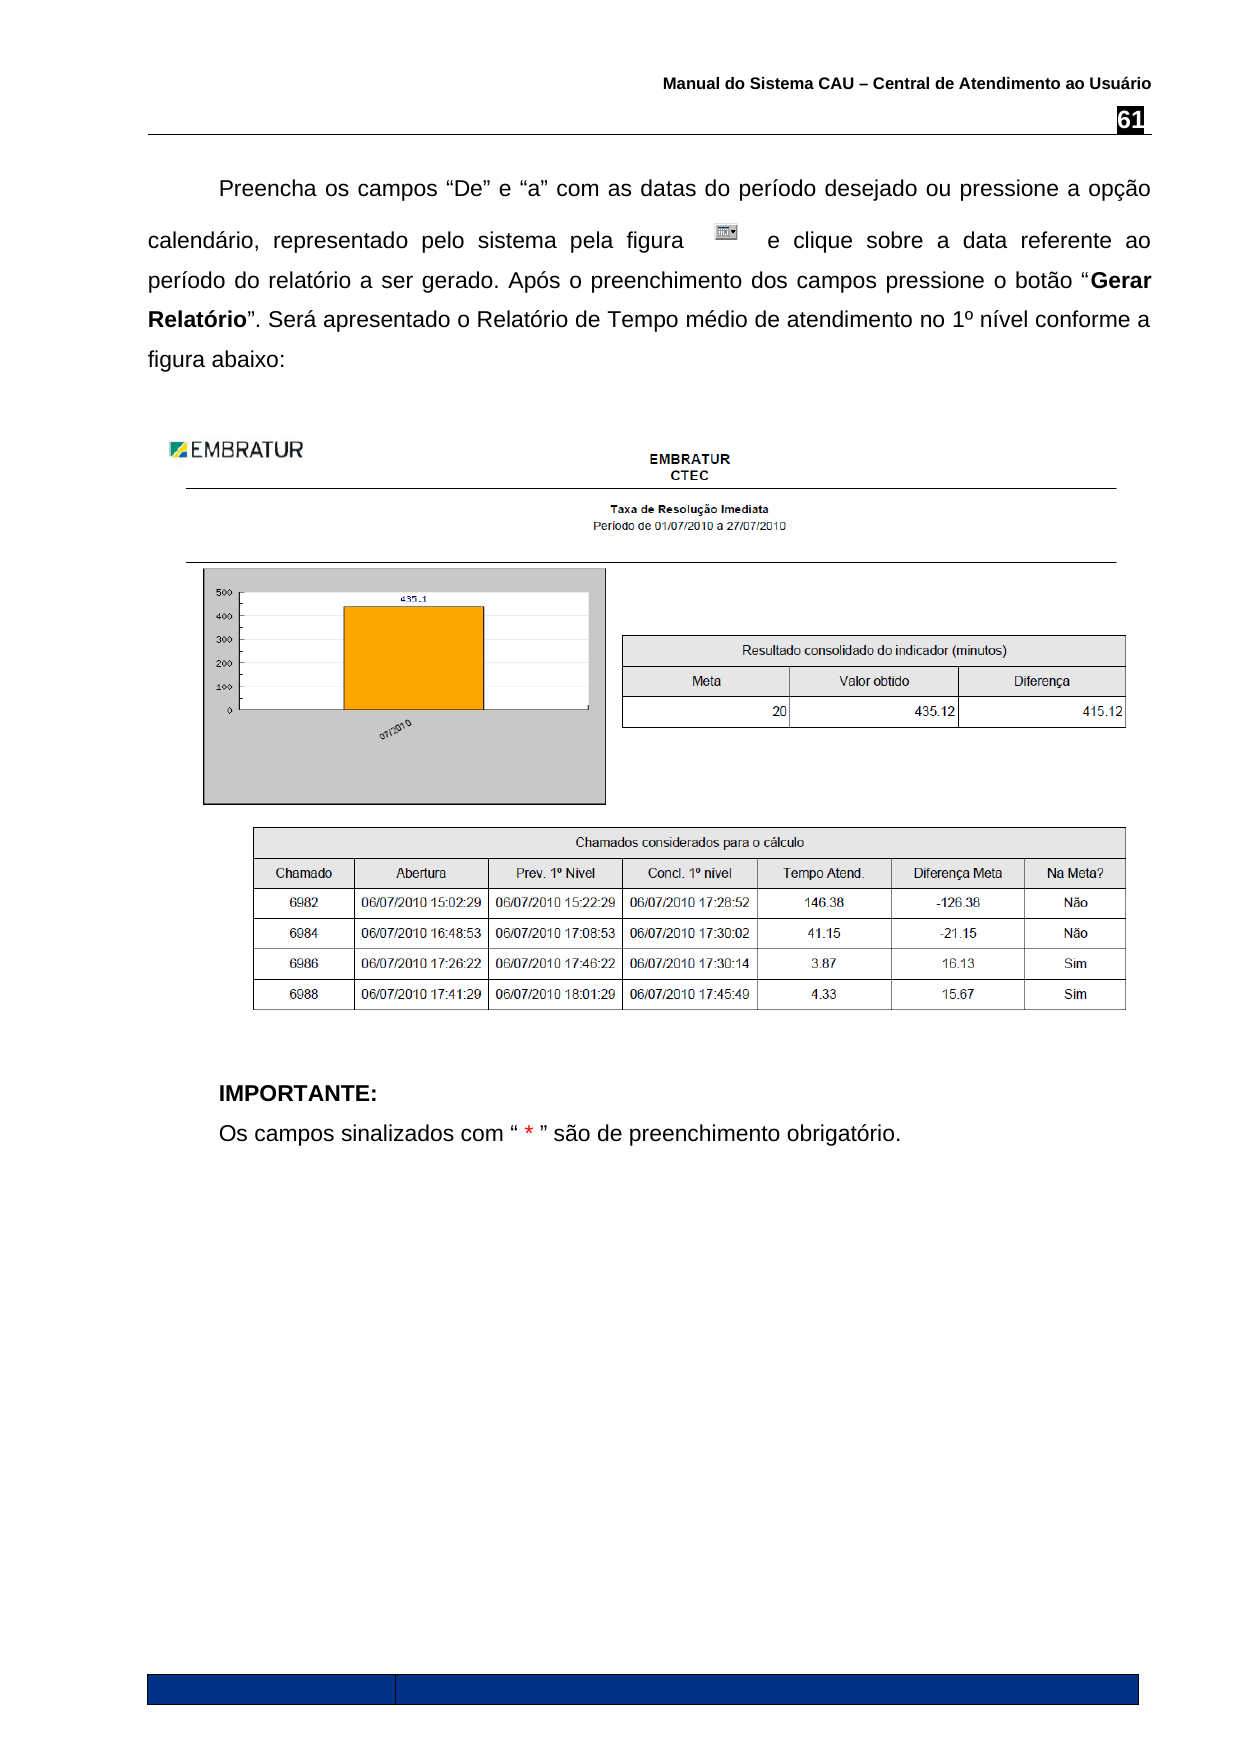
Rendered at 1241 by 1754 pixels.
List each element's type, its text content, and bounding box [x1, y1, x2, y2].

text Os campos sinalizados com “ * ” são de preenchimento obrigatório. [148, 1120, 1152, 1146]
picture [164, 433, 1134, 1019]
text IMPORTANTE: [148, 1080, 1152, 1107]
picture [714, 223, 738, 240]
text Preencha os campos “De” e “a” com as datas do período desejado ou pressione a opção calendário, representado pelo sistema pela figura e clique sobre a data referente ao período do relatório a ser gerado. Após o preenchimento dos campos pressione o botão “Gerar Relatório”. Será apresentado o Relatório de Tempo médio de atendimento no 1º nível conforme a figura abaixo: [148, 175, 1152, 372]
